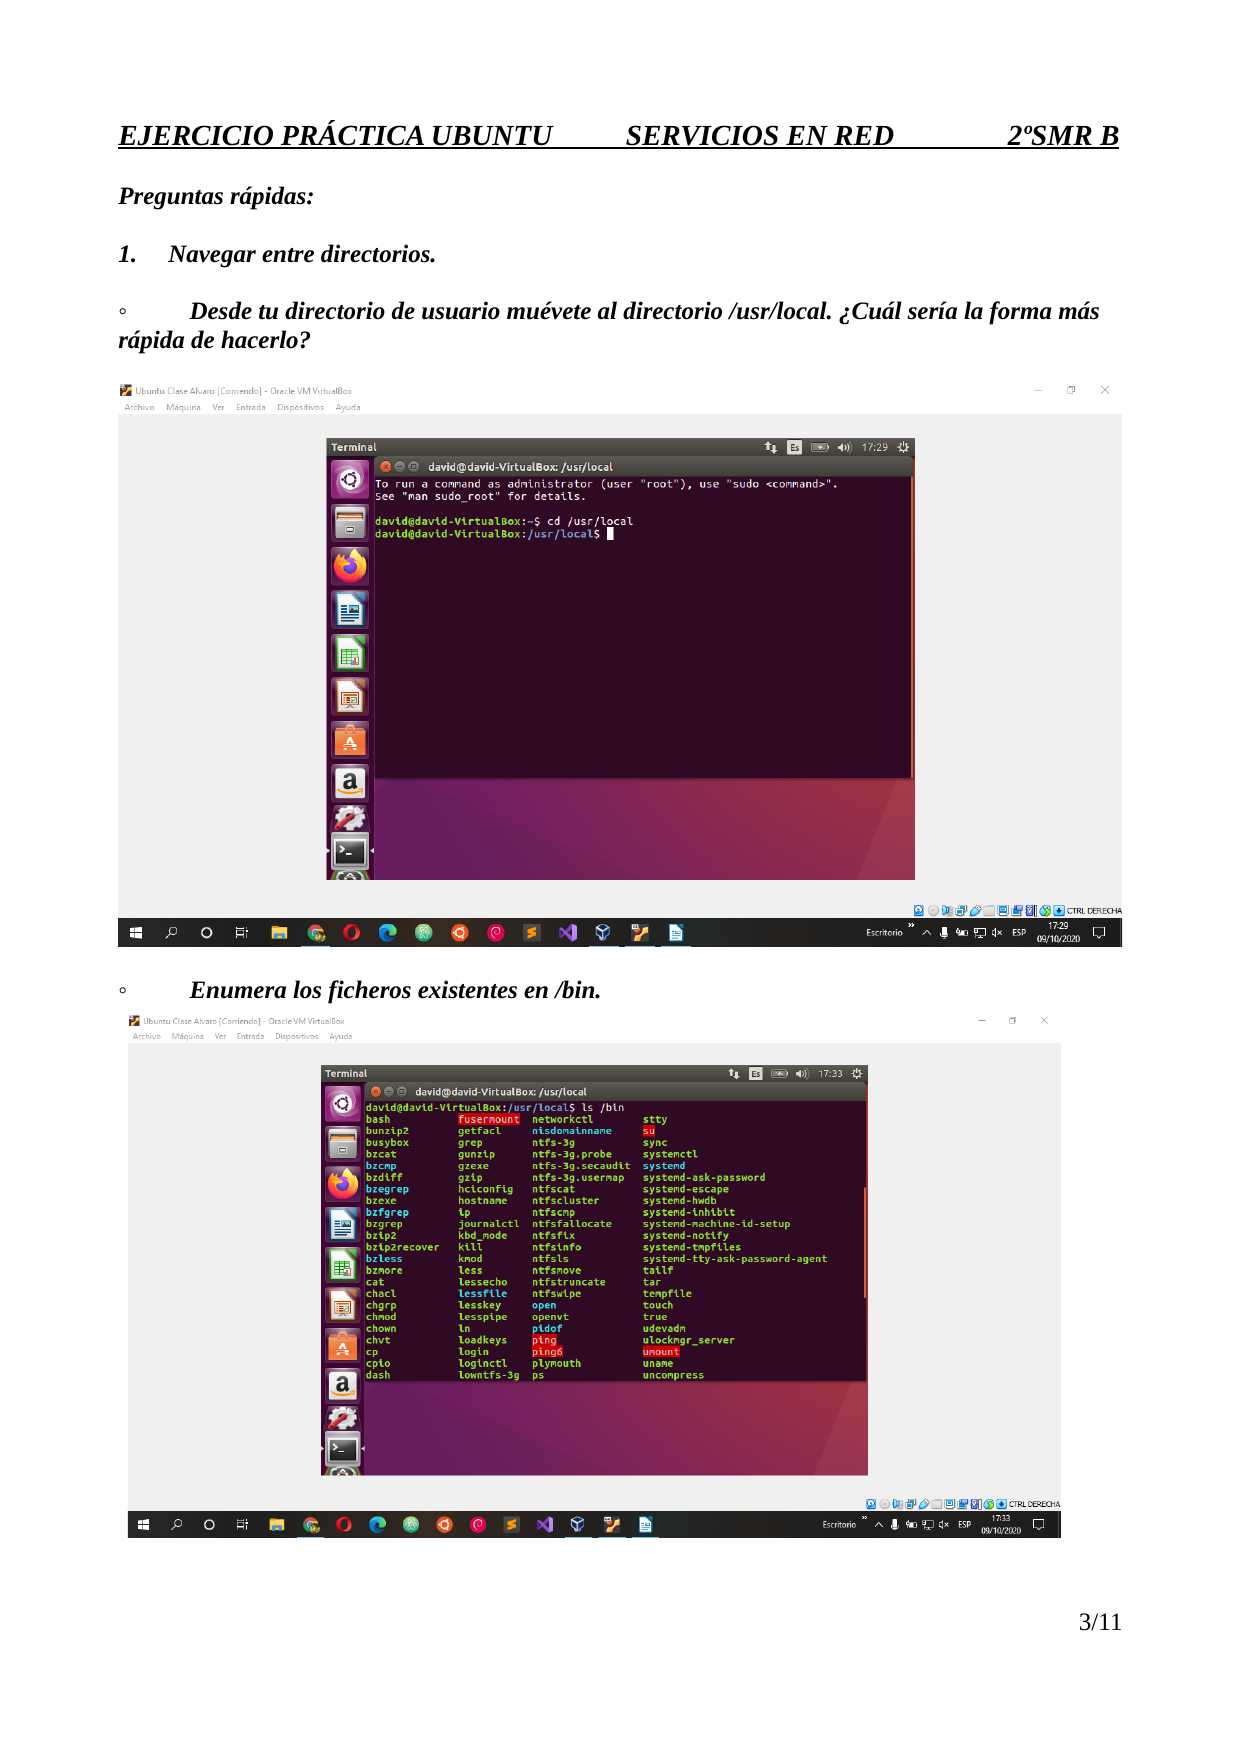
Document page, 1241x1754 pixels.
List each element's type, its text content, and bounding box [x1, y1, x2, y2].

text ◦ Enumera los ficheros existentes en /bin. [118, 976, 1122, 1004]
picture [127, 1013, 1061, 1538]
text Preguntas rápidas: [118, 181, 1122, 210]
text 1. Navegar entre directorios. [118, 239, 1122, 267]
picture [118, 382, 1123, 947]
text ◦ Desde tu directorio de usuario muévete al directorio /usr/local. ¿Cuál sería la forma más rápida de hacerlo? [118, 296, 1122, 354]
